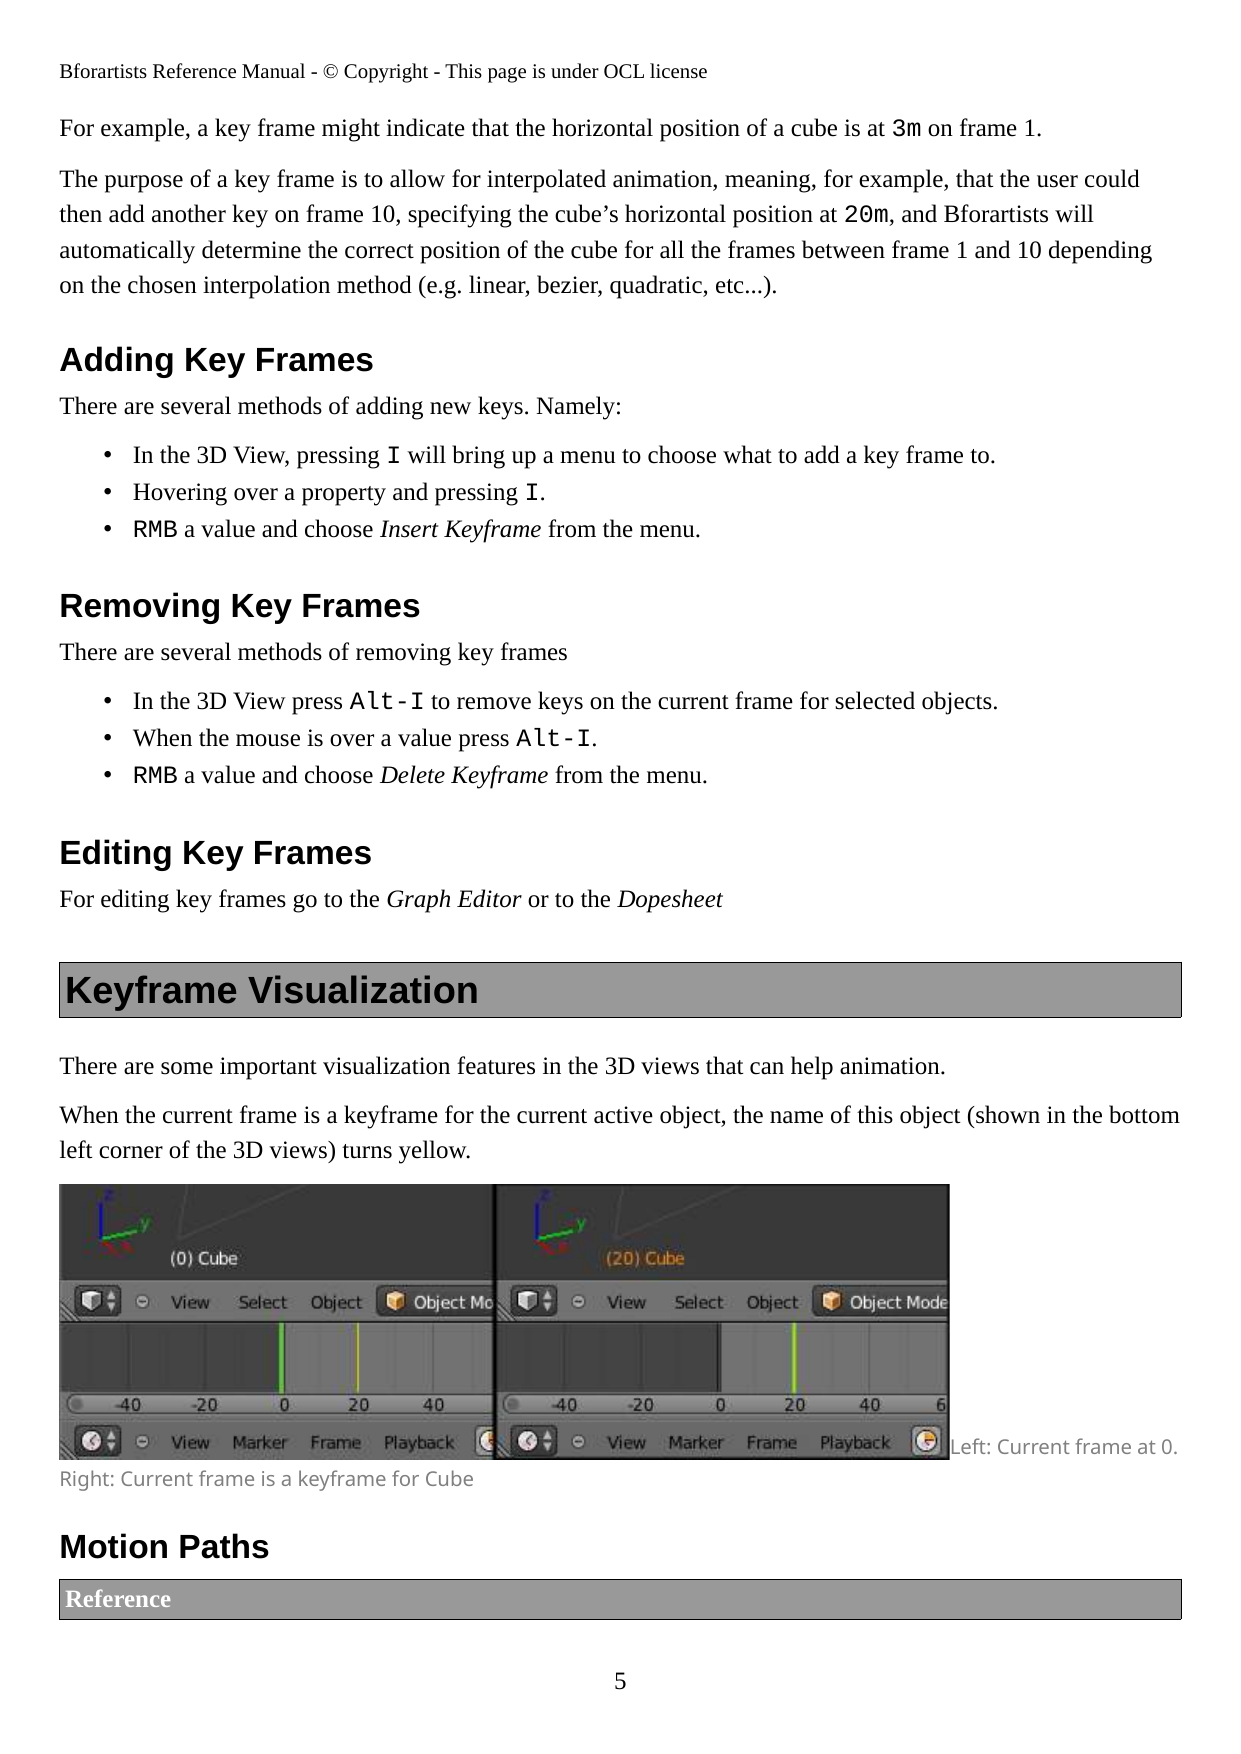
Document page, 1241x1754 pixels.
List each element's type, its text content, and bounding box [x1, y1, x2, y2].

text The purpose of a key frame is to allow for interpolated animation, meaning, for example, that the user could then add another key on frame 10, specifying the cube’s horizontal position at 20m, and Bforartists will automatically determine the correct position of the cube for all the frames between frame 1 and 10 depending on the chosen interpolation method (e.g. linear, bezier, quadratic, etc...). [59, 164, 1181, 298]
table_header Reference [60, 1580, 1181, 1619]
text There are several methods of removing key frames [59, 637, 1181, 666]
list In the 3D View, pressing I will bring up a menu to choose what to add a key frame to. [103, 440, 1181, 471]
list RMB a value and choose Delete Keyframe from the menu. [103, 760, 1181, 791]
subtitle Editing Key Frames [59, 833, 1181, 871]
list RMB a value and choose Insert Keyframe from the menu. [103, 514, 1181, 544]
table_header Keyframe Visualization [60, 963, 1181, 1017]
text For editing key frames go to the Graph Editor or to the Dopesheet [59, 884, 1181, 913]
list When the mouse is over a value press Alt-I. [103, 723, 1181, 754]
text There are several methods of adding new keys. Namely: [59, 391, 1181, 419]
text Left: Current frame at 0. Right: Current frame is a keyframe for Cube [59, 1429, 1181, 1492]
subtitle Removing Key Frames [59, 586, 1181, 625]
subtitle Adding Key Frames [59, 339, 1181, 378]
picture [59, 1184, 950, 1460]
text For example, a key frame might indicate that the horizontal position of a cube is at 3m on frame 1. [59, 113, 1181, 143]
text There are some important visualization features in the 3D views that can help animation. [59, 1051, 1181, 1080]
list In the 3D View press Alt-I to remove keys on the current frame for selected objects. [103, 686, 1181, 717]
subtitle Motion Paths [59, 1527, 1181, 1566]
list Hovering over a property and pressing I. [103, 477, 1181, 508]
text When the current frame is a keyframe for the current active object, the name of this object (shown in the bottom left corner of the 3D views) turns yellow. [59, 1101, 1181, 1164]
